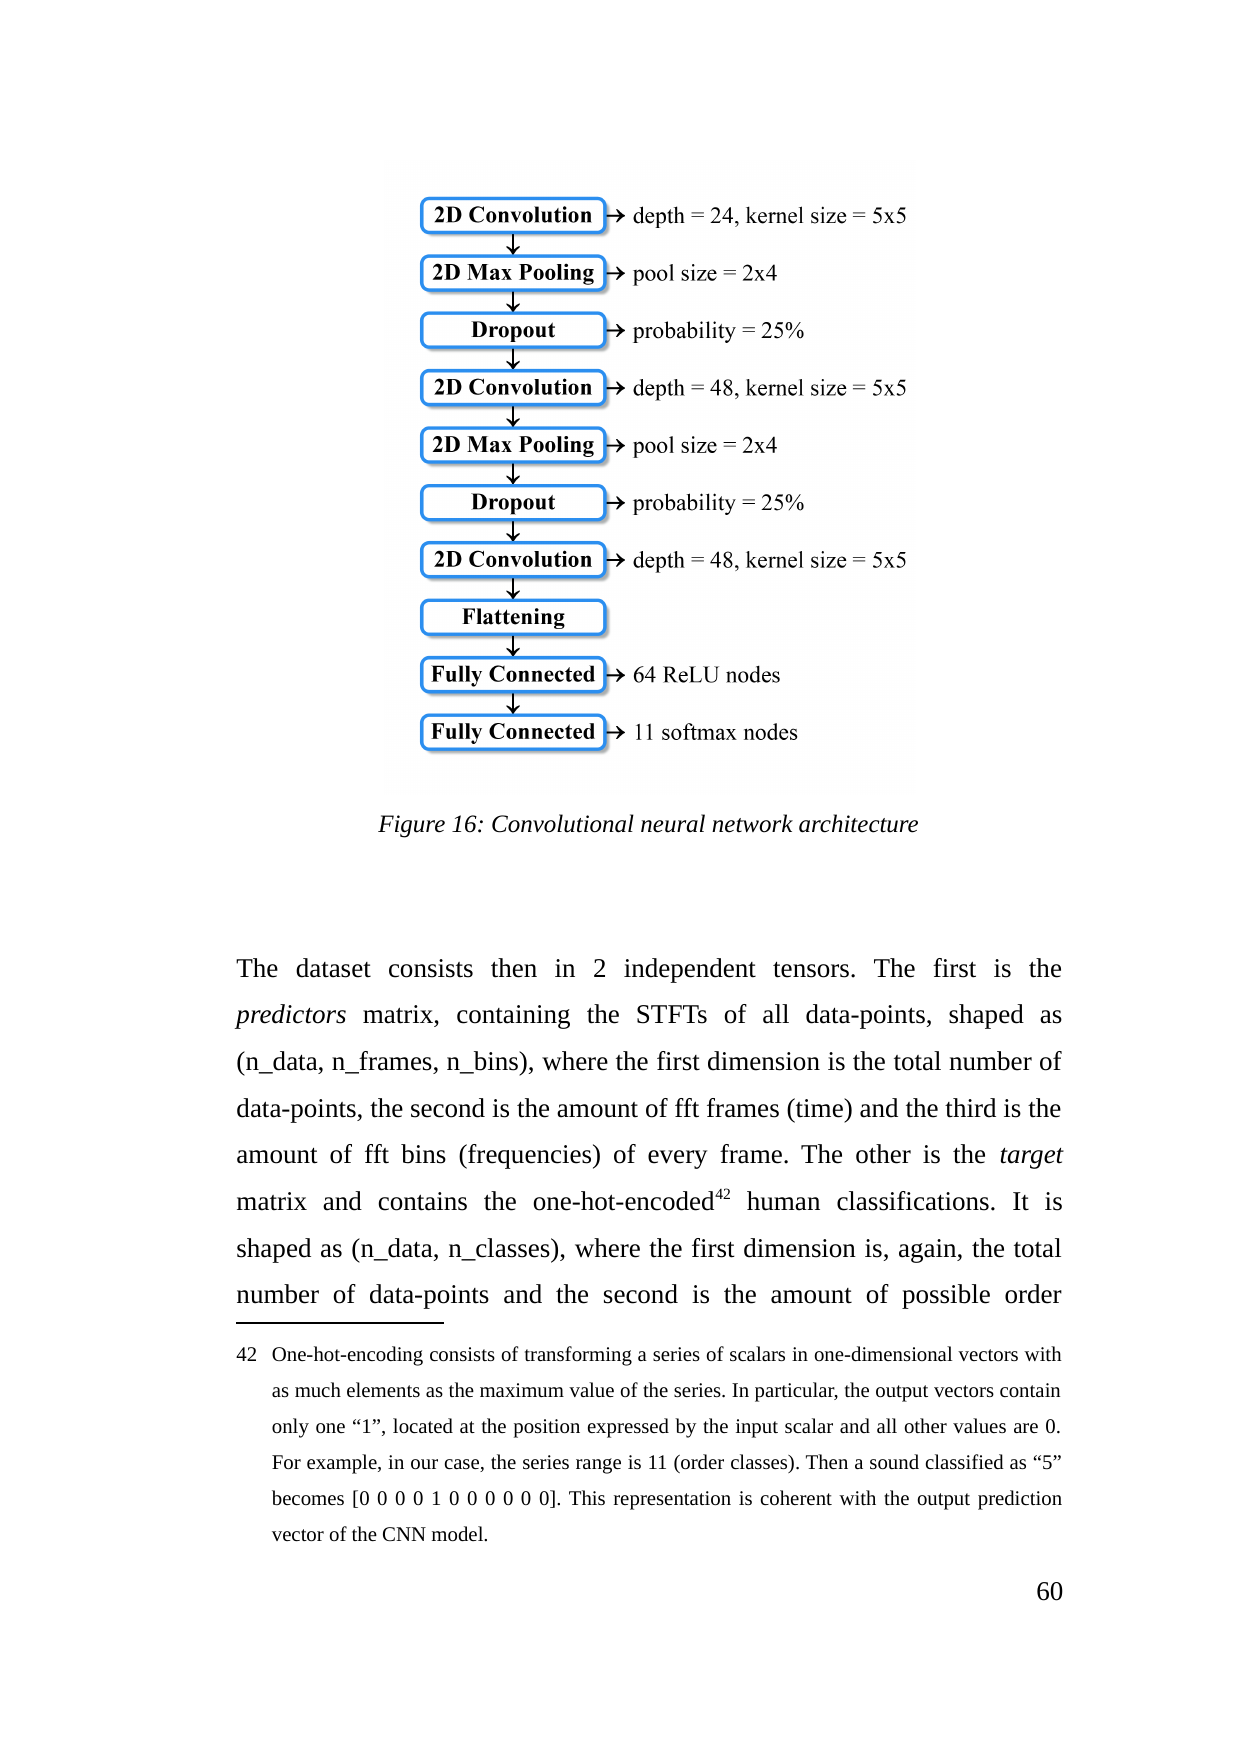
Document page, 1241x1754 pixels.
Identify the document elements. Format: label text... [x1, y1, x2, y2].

text One-hot-encoding consists of transforming a series of scalars in one-dimensional vectors with as much elements as the maximum value of the series. In particular, the output vectors contain only one “1”, located at the position expressed by the input scalar and all other values are 0. For example, in our case, the series range is 11 (order classes). Then a sound classified as “5” becomes [0 0 0 0 1 0 0 0 0 0 0]. This representation is coherent with the output prediction vector of the CNN model. [236, 1341, 1063, 1546]
picture [384, 160, 916, 795]
text Figure 16: Convolutional neural network architecture [236, 160, 1063, 837]
text The dataset consists then in 2 independent tensors. The first is the predictors matrix, containing the STFTs of all data-points, shaped as (n_data, n_frames, n_bins), where the first dimension is the total number of data-points, the second is the amount of fft frames (time) and the third is the amount of fft bins (frequencies) of every frame. The other is the target matrix and contains the one-hot-encoded human classifications. It is shaped as (n_data, n_classes), where the first dimension is, again, the total number of data-points and the second is the amount of possible order [236, 952, 1063, 1309]
